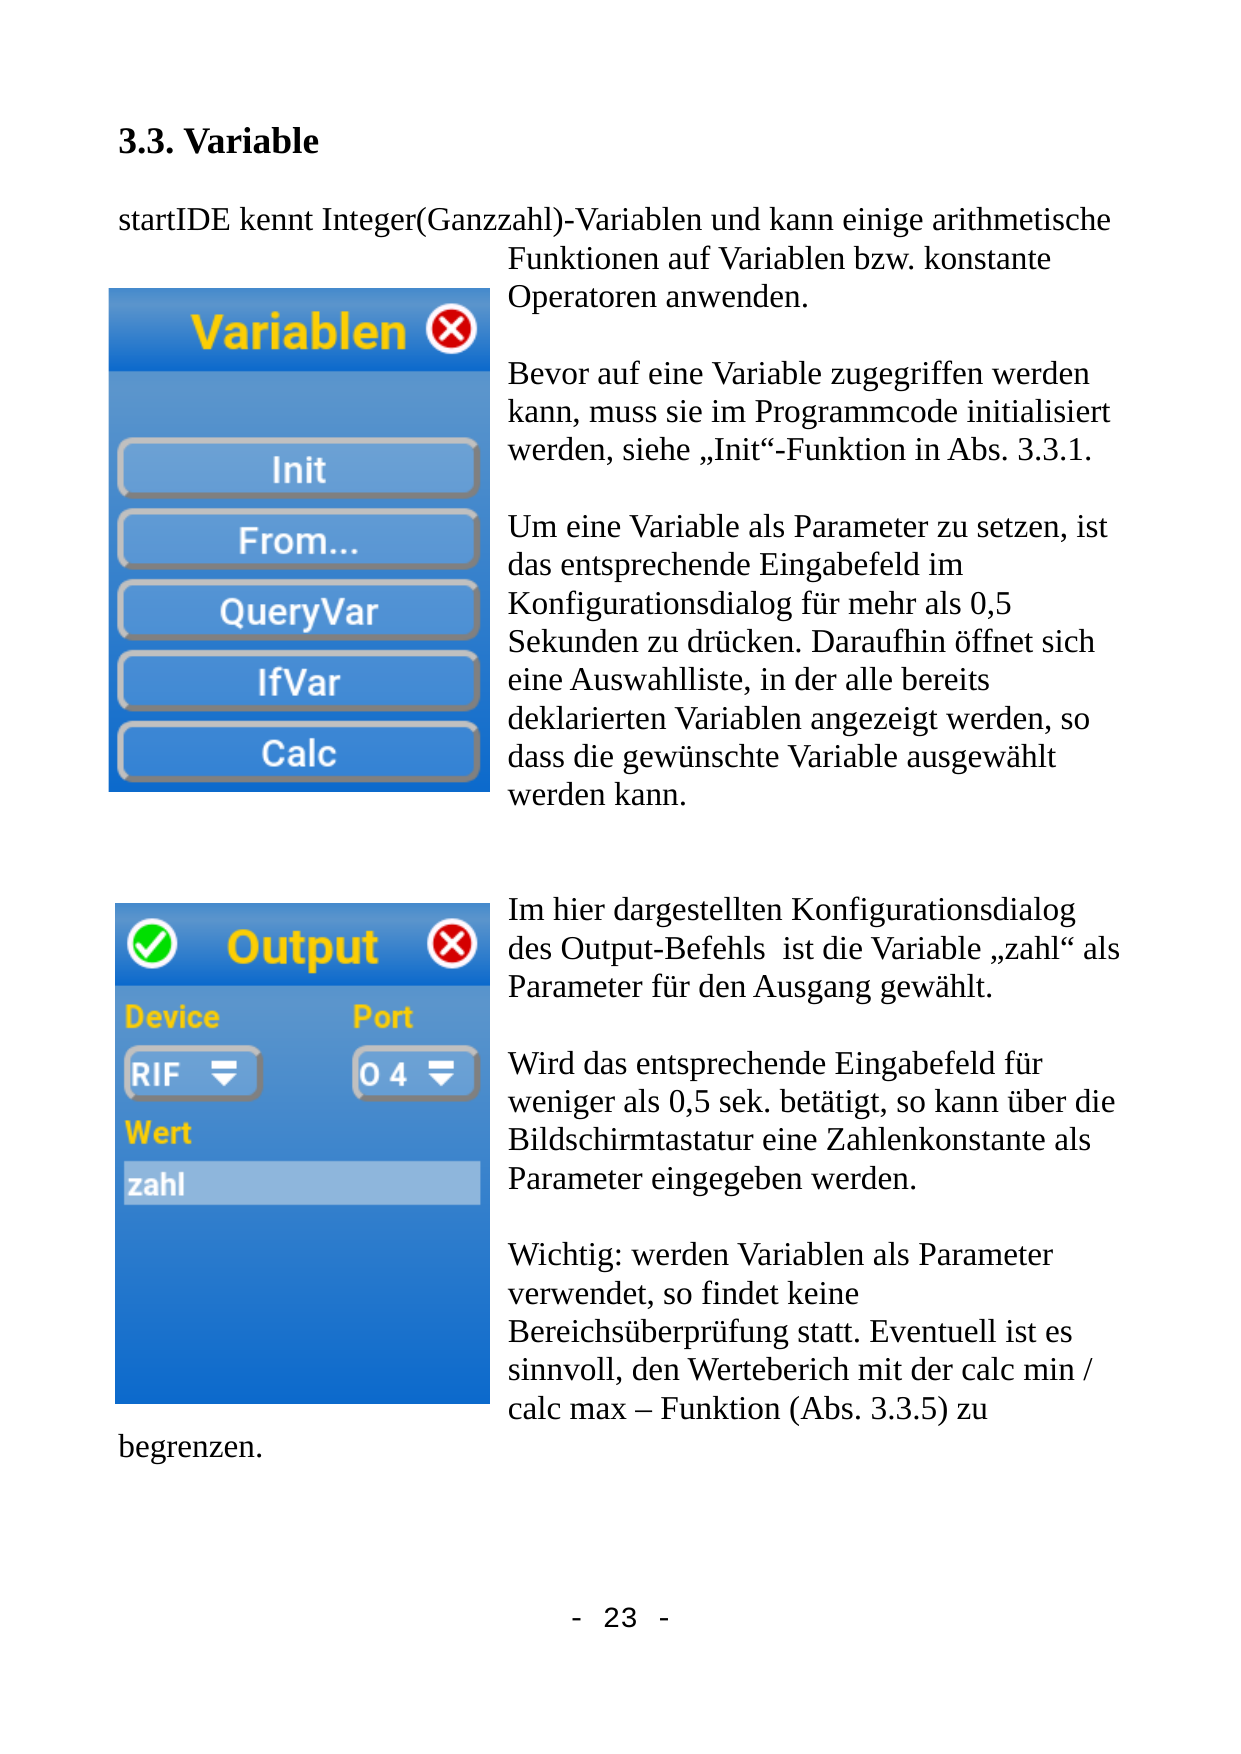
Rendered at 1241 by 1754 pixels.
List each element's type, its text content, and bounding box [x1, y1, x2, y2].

text Um eine Variable als Parameter zu setzen, ist das entsprechende Eingabefeld im Konfigurationsdialog für mehr als 0,5 Sekunden zu drücken. Daraufhin öffnet sich eine Auswahlliste, in der alle bereits deklarierten Variablen angezeigt werden, so dass die gewünschte Variable ausgewählt werden kann. [118, 506, 1122, 813]
text startIDE kennt Integer(Ganzzahl)-Variablen und kann einige arithmetische Funktionen auf Variablen bzw. konstante Operatoren anwenden. [118, 199, 1122, 314]
text Im hier dargestellten Konfigurationsdialog des Output-Befehls ist die Variable „zahl“ als Parameter für den Ausgang gewählt. [118, 889, 1122, 1004]
text 3.3. Variable [118, 118, 1122, 161]
text Bevor auf eine Variable zugegriffen werden kann, muss sie im Programmcode initialisiert werden, siehe „Init“-Funktion in Abs. 3.3.1. [490, 353, 1122, 468]
picture [108, 288, 490, 792]
picture [115, 903, 490, 1404]
text Wird das entsprechende Eingabefeld für weniger als 0,5 sek. betätigt, so kann über die Bildschirmtastatur eine Zahlenkonstante als Parameter eingegeben werden. [490, 1043, 1122, 1196]
text Wichtig: werden Variablen als Parameter verwendet, so findet keine Bereichsüberprüfung statt. Eventuell ist es sinnvoll, den Werteberich mit der calc min / calc max – Funktion (Abs. 3.3.5) zu begrenzen. [118, 1234, 1122, 1464]
